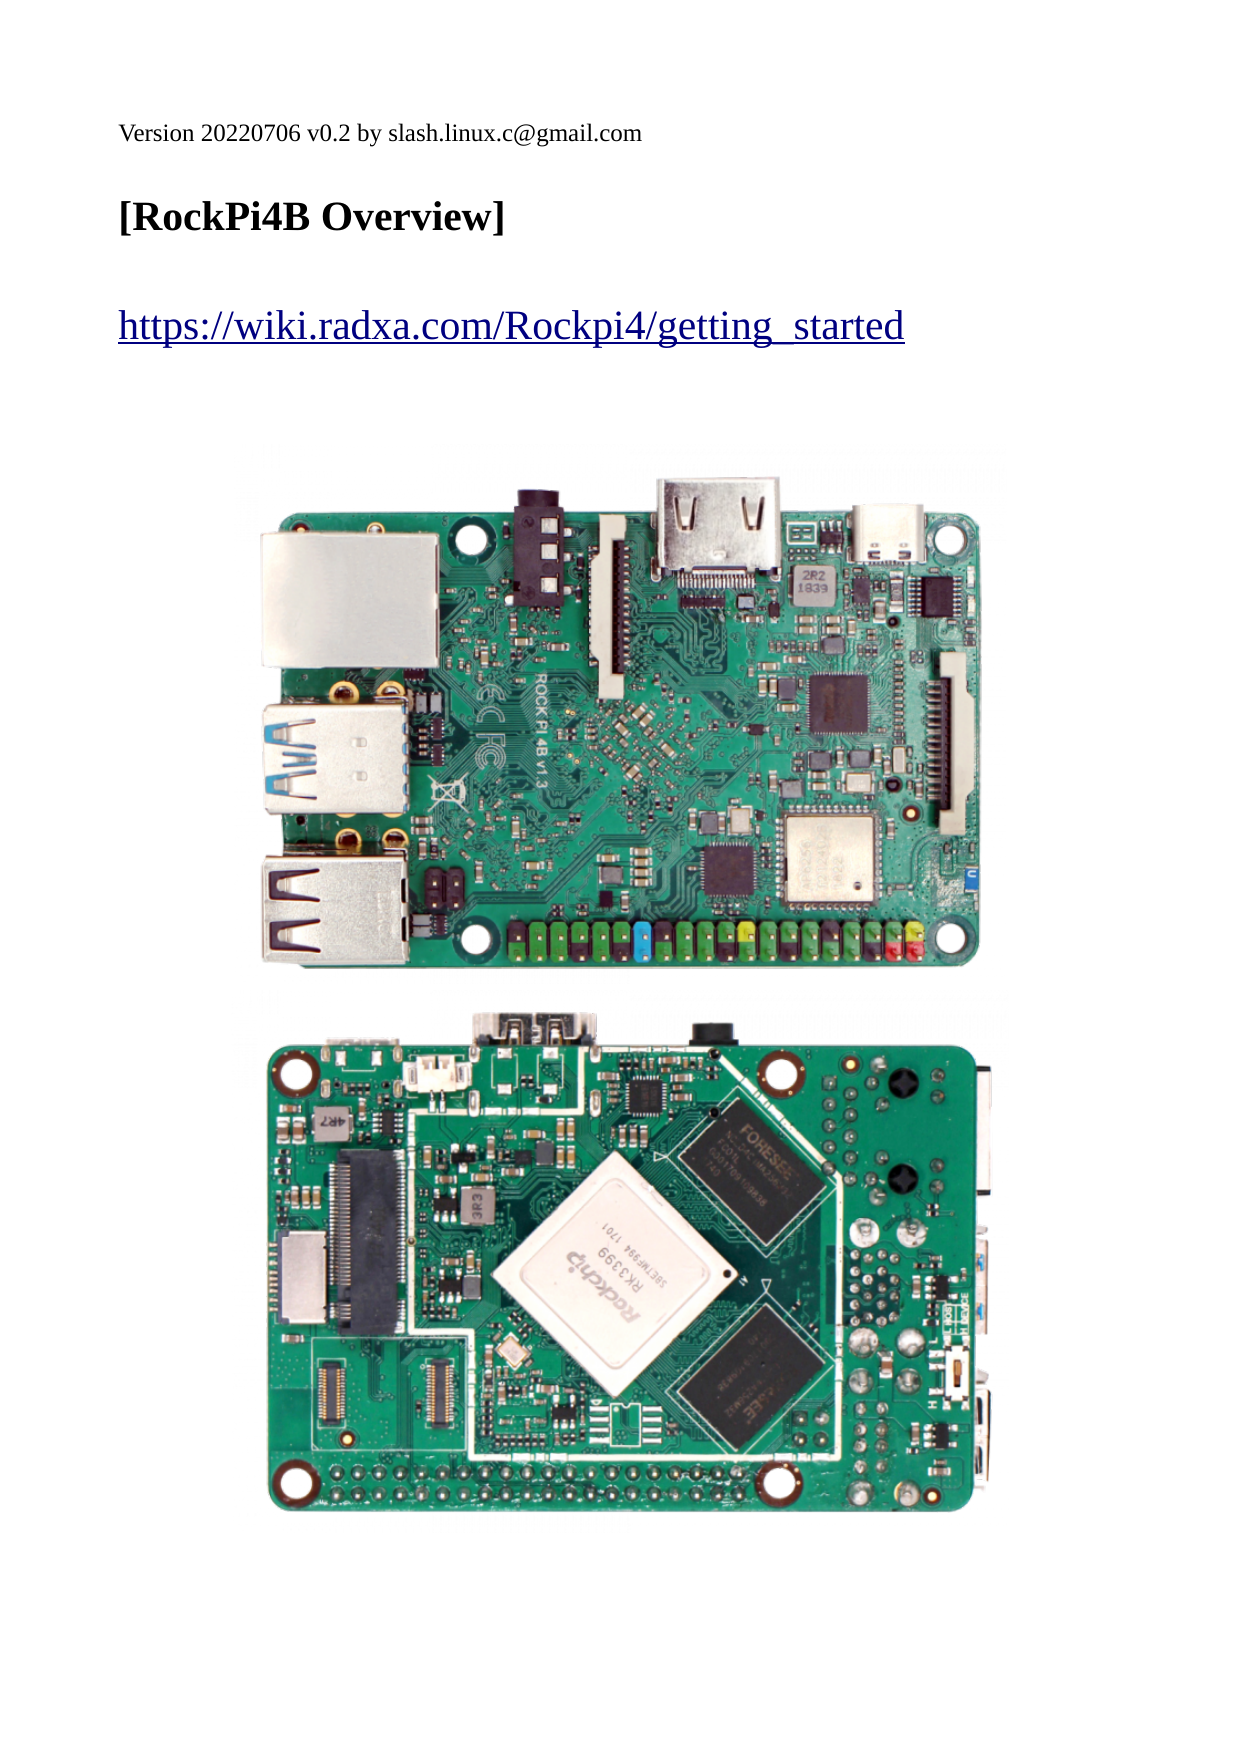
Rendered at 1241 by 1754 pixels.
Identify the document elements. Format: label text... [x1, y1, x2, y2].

picture [231, 990, 1009, 1533]
picture [233, 444, 1007, 984]
subtitle [RockPi4B Overview] [118, 191, 1122, 239]
text https://wiki.radxa.com/Rockpi4/getting_started [118, 300, 1122, 348]
